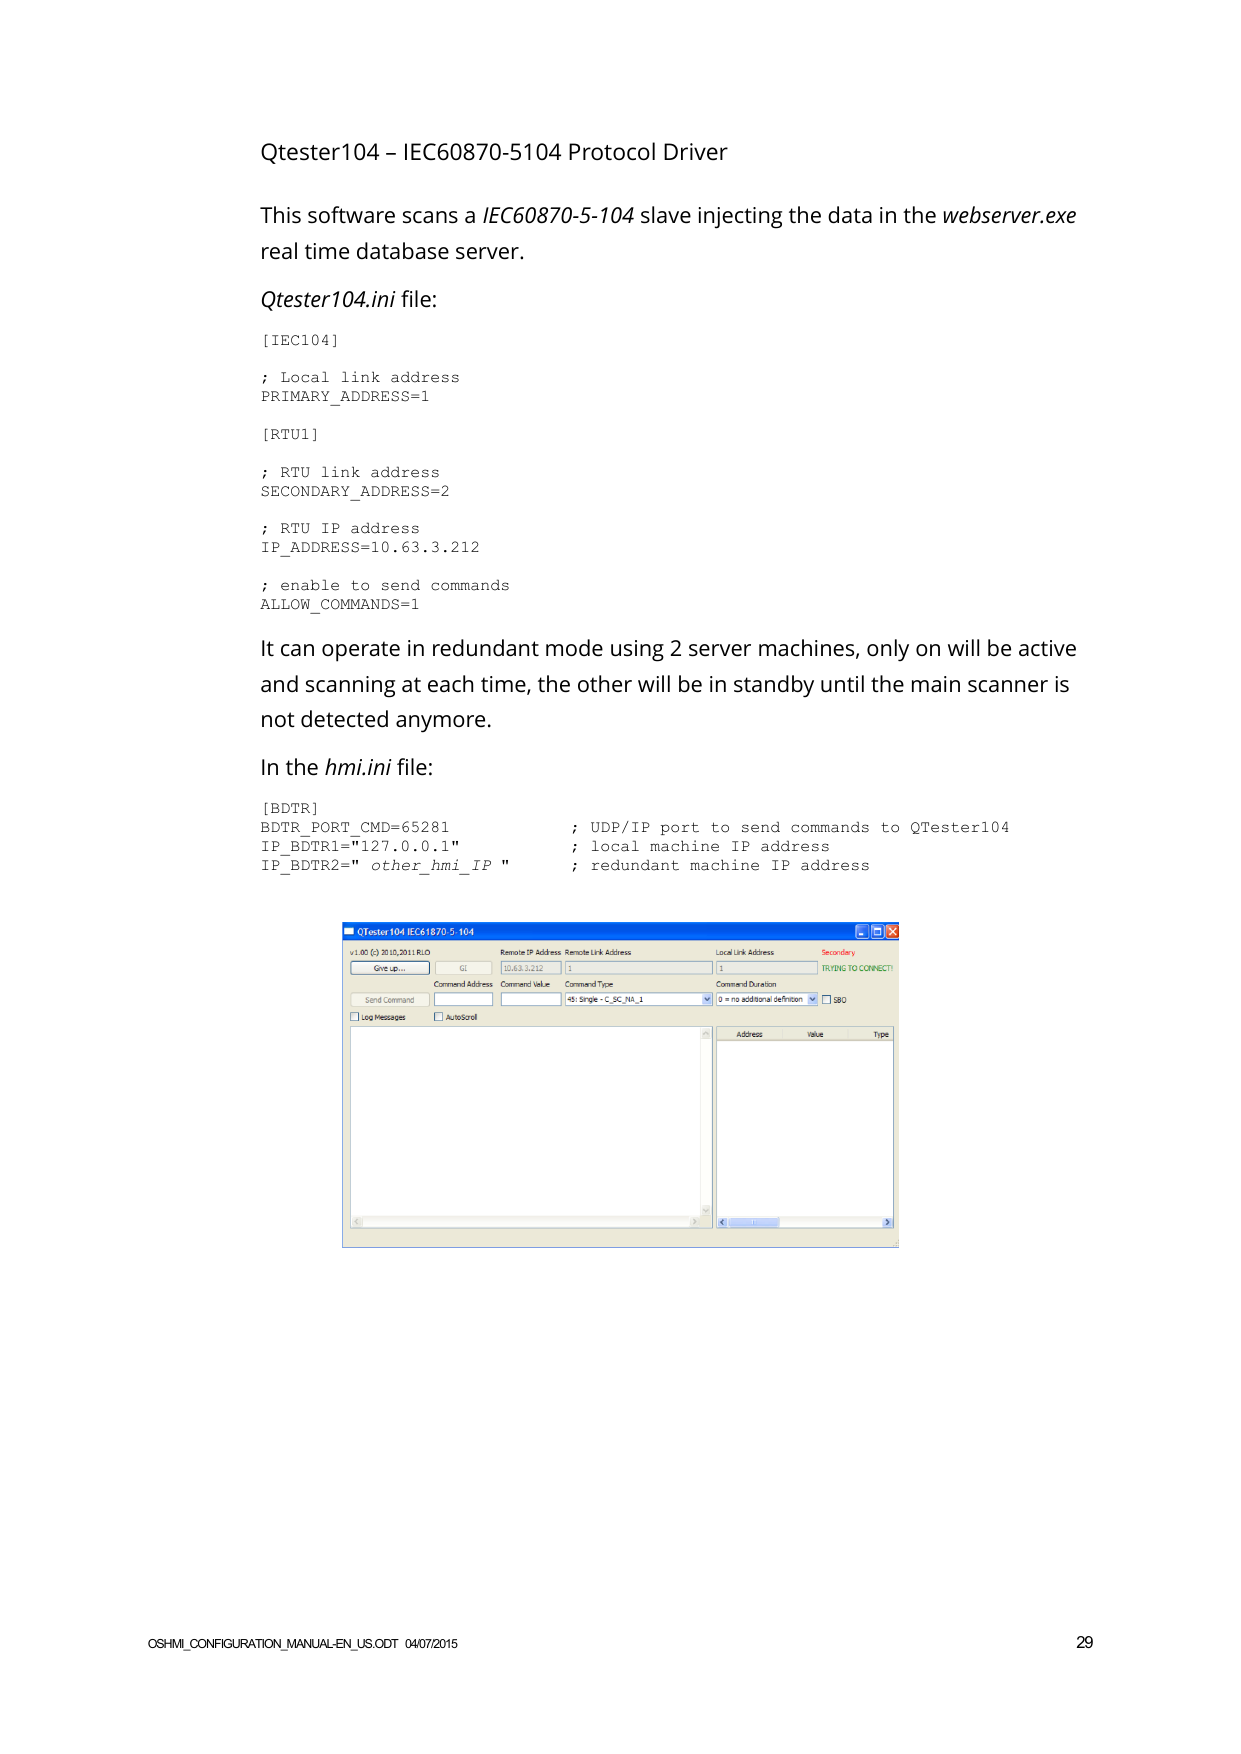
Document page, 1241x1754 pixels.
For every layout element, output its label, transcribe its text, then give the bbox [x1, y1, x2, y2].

text This software scans a IEC60870-5-104 slave injecting the data in the webserver.exe real time database server. [260, 200, 1093, 266]
text Qtester104.ini file: [260, 283, 1093, 313]
text In the hmi.ini file: [260, 752, 1093, 782]
text ; Local link address [260, 369, 1093, 388]
picture [342, 922, 899, 1248]
text IP_BDTR2=" other_hmi_IP " ; redundant machine IP address [260, 856, 1093, 875]
text It can operate in redundant mode using 2 server machines, only on will be active and scanning at each time, the other will be in standby until the main scanner is not detected anymore. [260, 633, 1093, 734]
text [IEC104] [260, 331, 1093, 350]
text SECONDARY_ADDRESS=2 [260, 482, 1093, 501]
text [RTU1] [260, 426, 1093, 444]
text ; enable to send commands [260, 576, 1093, 595]
text PRIMARY_ADDRESS=1 [260, 388, 1093, 407]
text IP_BDTR1="127.0.0.1" ; local machine IP address [260, 837, 1093, 856]
subtitle Qtester104 – IEC60870-5104 Protocol Driver [260, 136, 1093, 167]
text [BDTR] [260, 800, 1093, 819]
text BDTR_PORT_CMD=65281 ; UDP/IP port to send commands to QTester104 [260, 819, 1093, 837]
text ALLOW_COMMANDS=1 [260, 595, 1093, 614]
text IP_ADDRESS=10.63.3.212 [260, 539, 1093, 557]
text ; RTU IP address [260, 520, 1093, 539]
text ; RTU link address [260, 463, 1093, 482]
